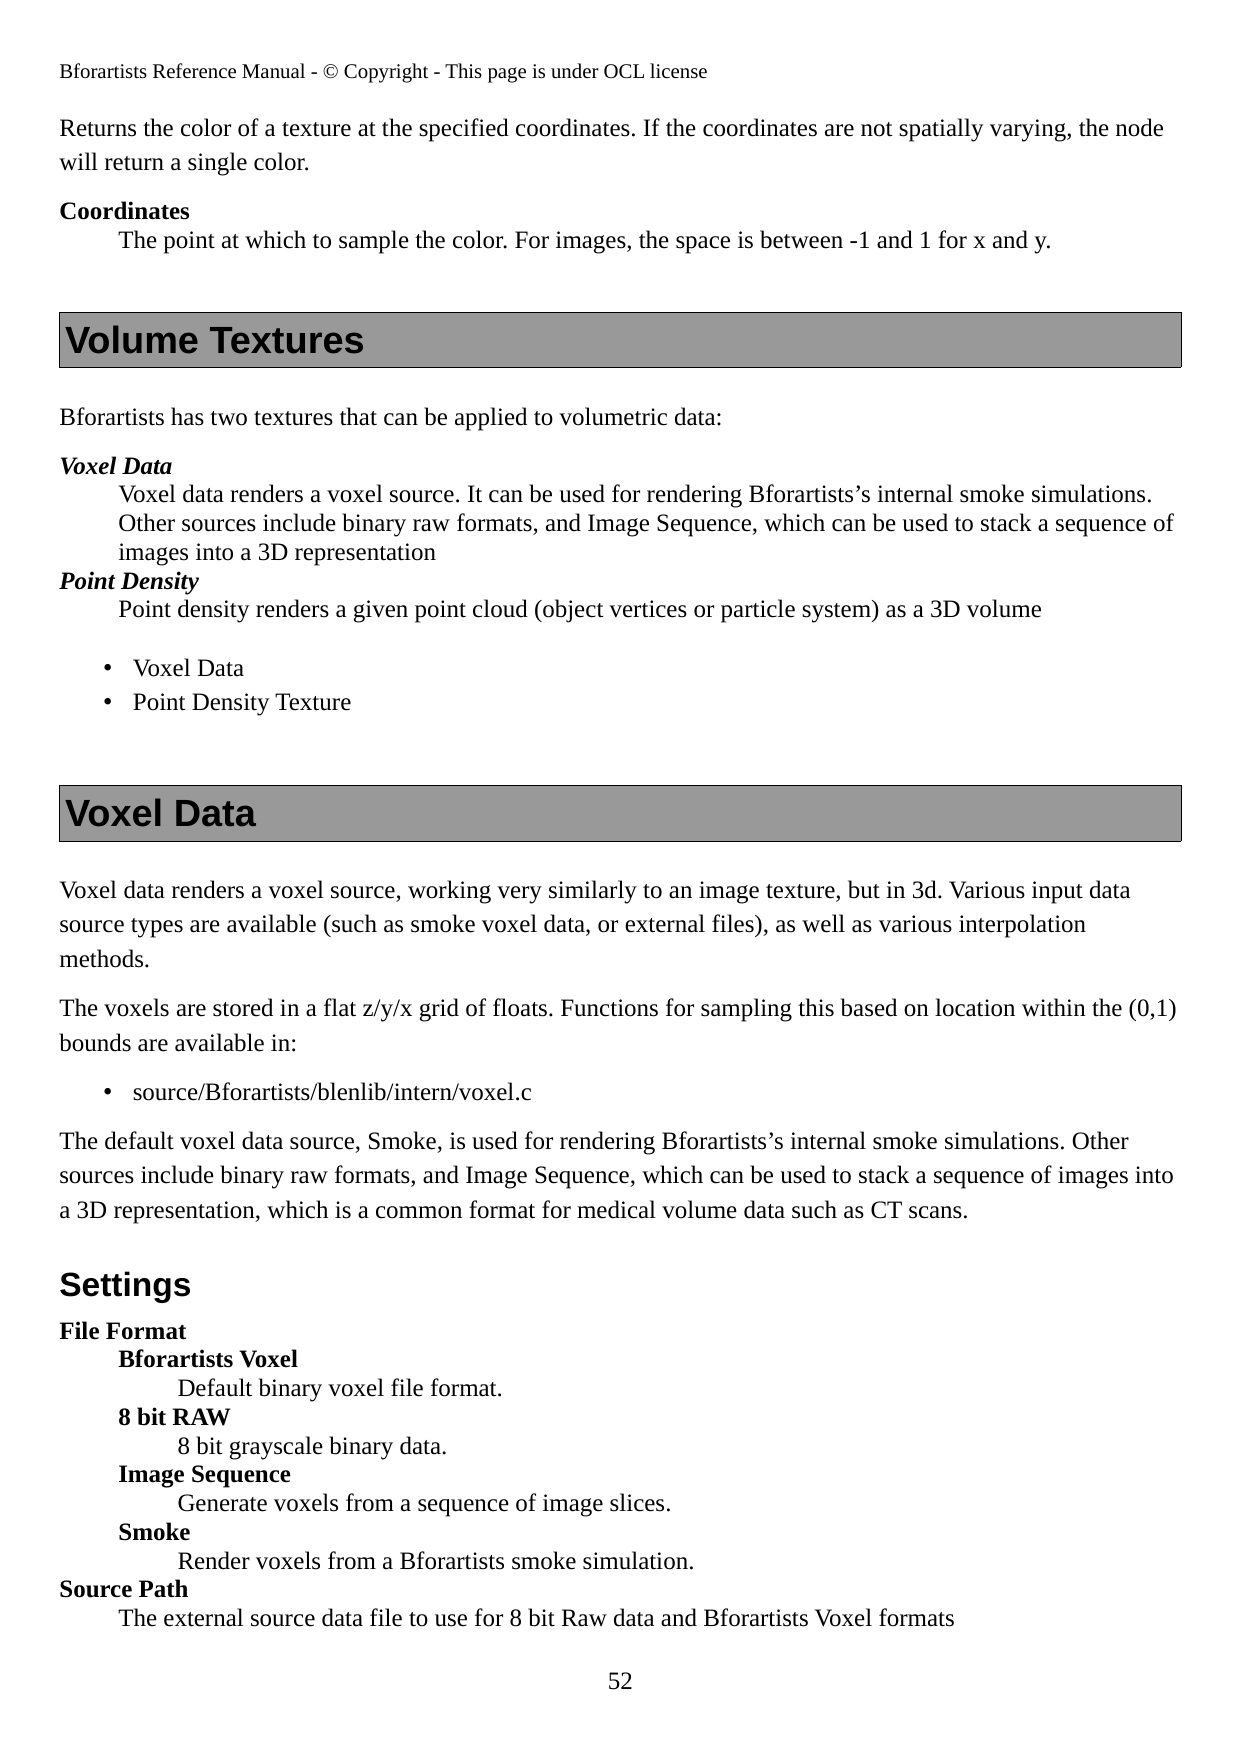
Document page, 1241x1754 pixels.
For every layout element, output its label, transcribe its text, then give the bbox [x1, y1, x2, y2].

list Generate voxels from a sequence of image slices. [177, 1488, 1181, 1517]
list Point Density Texture [103, 687, 1181, 716]
subtitle Smoke [118, 1517, 1181, 1546]
subtitle Point Density [59, 566, 1181, 594]
subtitle Settings [59, 1264, 1181, 1303]
list Voxel Data [103, 653, 1181, 681]
subtitle Image Sequence [118, 1459, 1181, 1488]
text Voxel data renders a voxel source, working very similarly to an image texture, but in 3d. Various input data source types are available (such as smoke voxel data, or external files), as well as various interpolation methods. [59, 875, 1181, 973]
list Default binary voxel file format. [177, 1373, 1181, 1402]
text Returns the color of a texture at the specified coordinates. If the coordinates are not spatially varying, the node will return a single color. [59, 113, 1181, 176]
list Render voxels from a Bforartists smoke simulation. [177, 1546, 1181, 1574]
list Voxel data renders a voxel source. It can be used for rendering Bforartists’s internal smoke simulations. Other sources include binary raw formats, and Image Sequence, which can be used to stack a sequence of images into a 3D representation [118, 479, 1181, 566]
table_header Voxel Data [60, 786, 1181, 841]
list source/Bforartists/blenlib/intern/voxel.c [103, 1077, 1181, 1105]
subtitle Source Path [59, 1574, 1181, 1603]
subtitle Coordinates [59, 196, 1181, 225]
table_header Volume Textures [60, 313, 1181, 367]
list Point density renders a given point cloud (object vertices or particle system) as a 3D volume [118, 594, 1181, 623]
subtitle 8 bit RAW [118, 1402, 1181, 1431]
text The default voxel data source, Smoke, is used for rendering Bforartists’s internal smoke simulations. Other sources include binary raw formats, and Image Sequence, which can be used to stack a sequence of images into a 3D representation, which is a common format for medical volume data such as CT scans. [59, 1126, 1181, 1223]
list The point at which to sample the color. For images, the space is between -1 and 1 for x and y. [118, 225, 1181, 254]
subtitle Voxel Data [59, 451, 1181, 479]
subtitle File Format [59, 1316, 1181, 1344]
subtitle Bforartists Voxel [118, 1344, 1181, 1373]
text The voxels are stored in a flat z/y/x grid of floats. Functions for sampling this based on location within the (0,1) bounds are available in: [59, 993, 1181, 1056]
list 8 bit grayscale binary data. [177, 1431, 1181, 1459]
text Bforartists has two textures that can be applied to volumetric data: [59, 402, 1181, 430]
list The external source data file to use for 8 bit Raw data and Bforartists Voxel formats [118, 1603, 1181, 1632]
